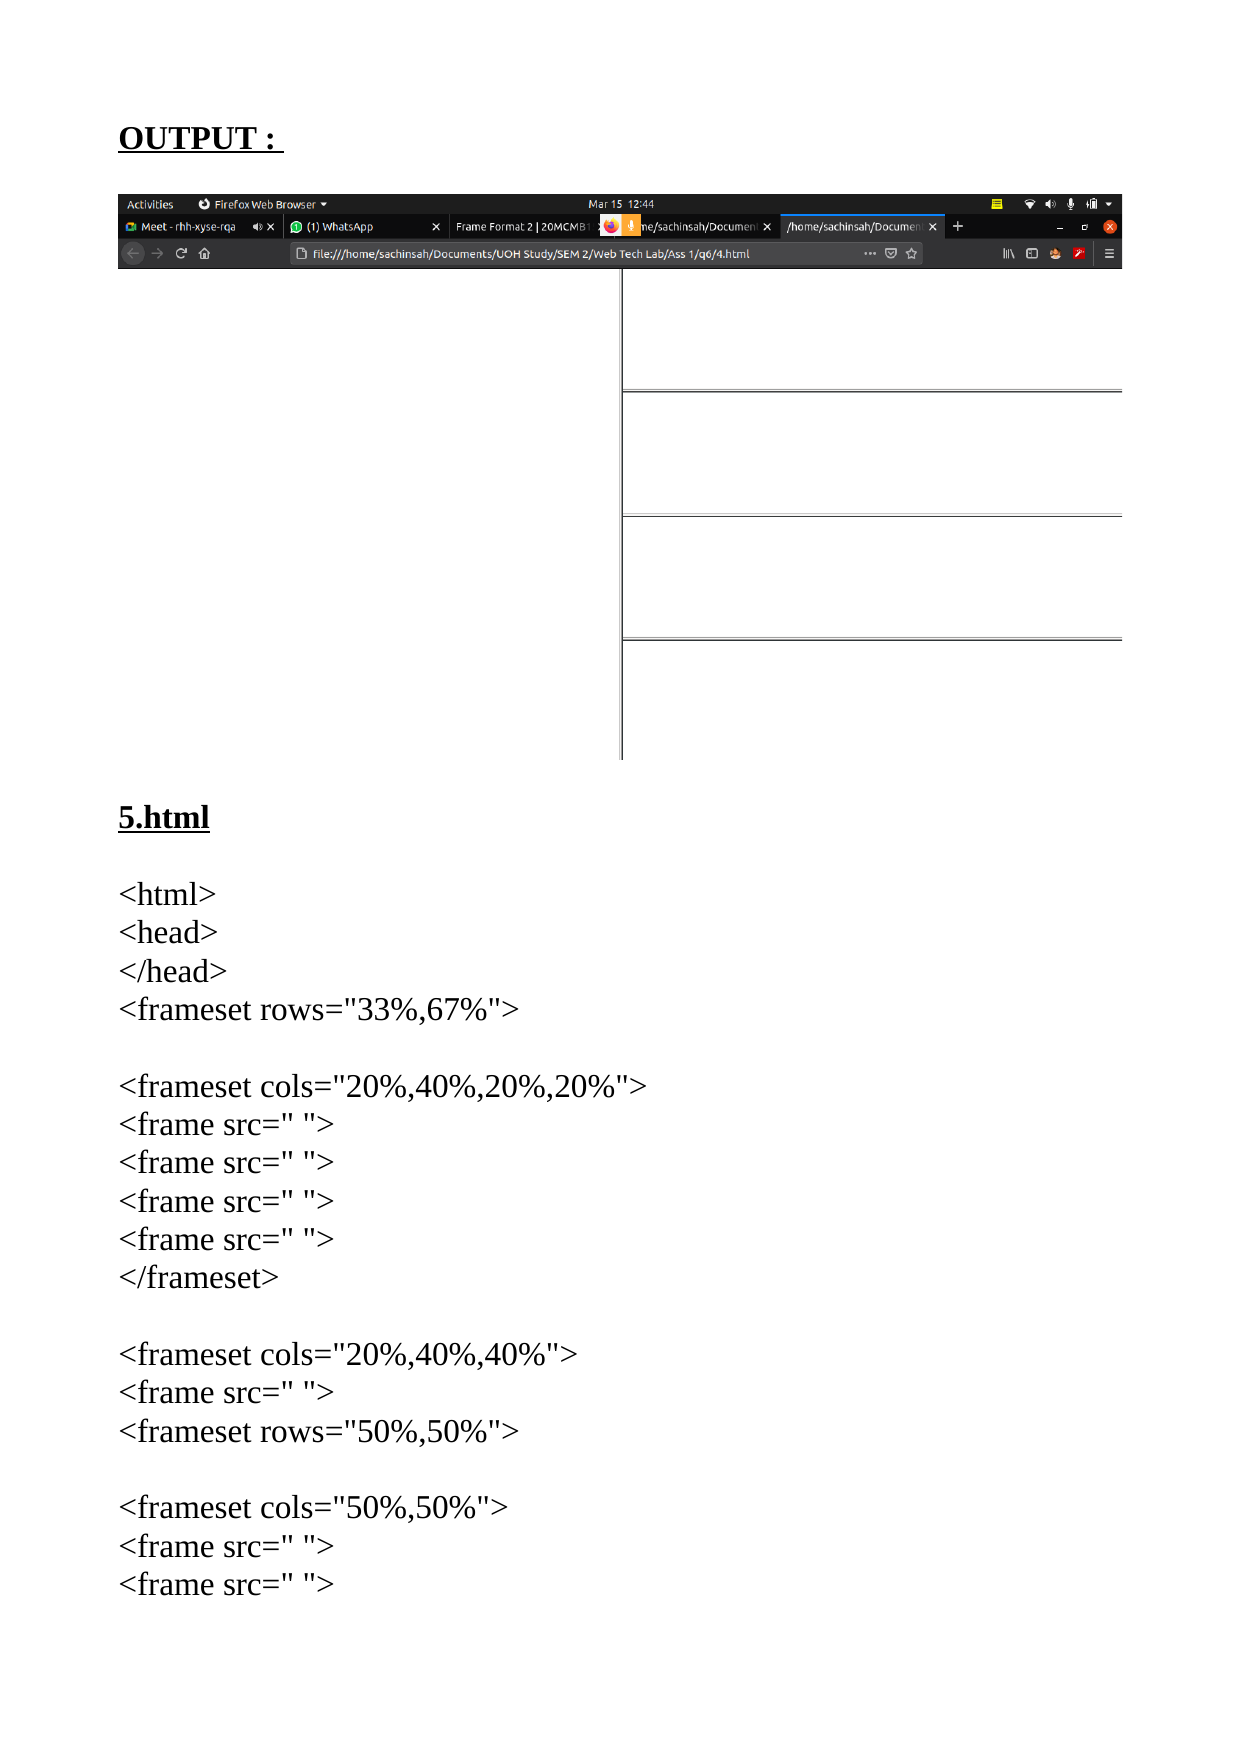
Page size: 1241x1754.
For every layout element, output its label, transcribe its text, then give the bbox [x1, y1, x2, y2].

text <frame src=" "> [118, 1142, 1122, 1181]
text <frame src=" "> [118, 1564, 1122, 1602]
text </head> [118, 951, 1122, 989]
text <frameset cols="50%,50%"> [118, 1487, 1122, 1526]
text <frameset cols="20%,40%,40%"> [118, 1334, 1122, 1372]
text <html> [118, 874, 1122, 912]
text <head> [118, 912, 1122, 951]
text <frame src=" "> [118, 1526, 1122, 1564]
text </frameset> [118, 1257, 1122, 1296]
text 5.html [118, 797, 1122, 836]
text <frame src=" "> [118, 1219, 1122, 1257]
text <frame src=" "> [118, 1104, 1122, 1142]
text <frame src=" "> [118, 1372, 1122, 1411]
text <frameset rows="33%,67%"> [118, 989, 1122, 1027]
text OUTPUT : [118, 118, 1122, 156]
picture [118, 194, 1123, 760]
text <frame src=" "> [118, 1181, 1122, 1219]
text <frameset cols="20%,40%,20%,20%"> [118, 1066, 1122, 1104]
text <frameset rows="50%,50%"> [118, 1411, 1122, 1449]
